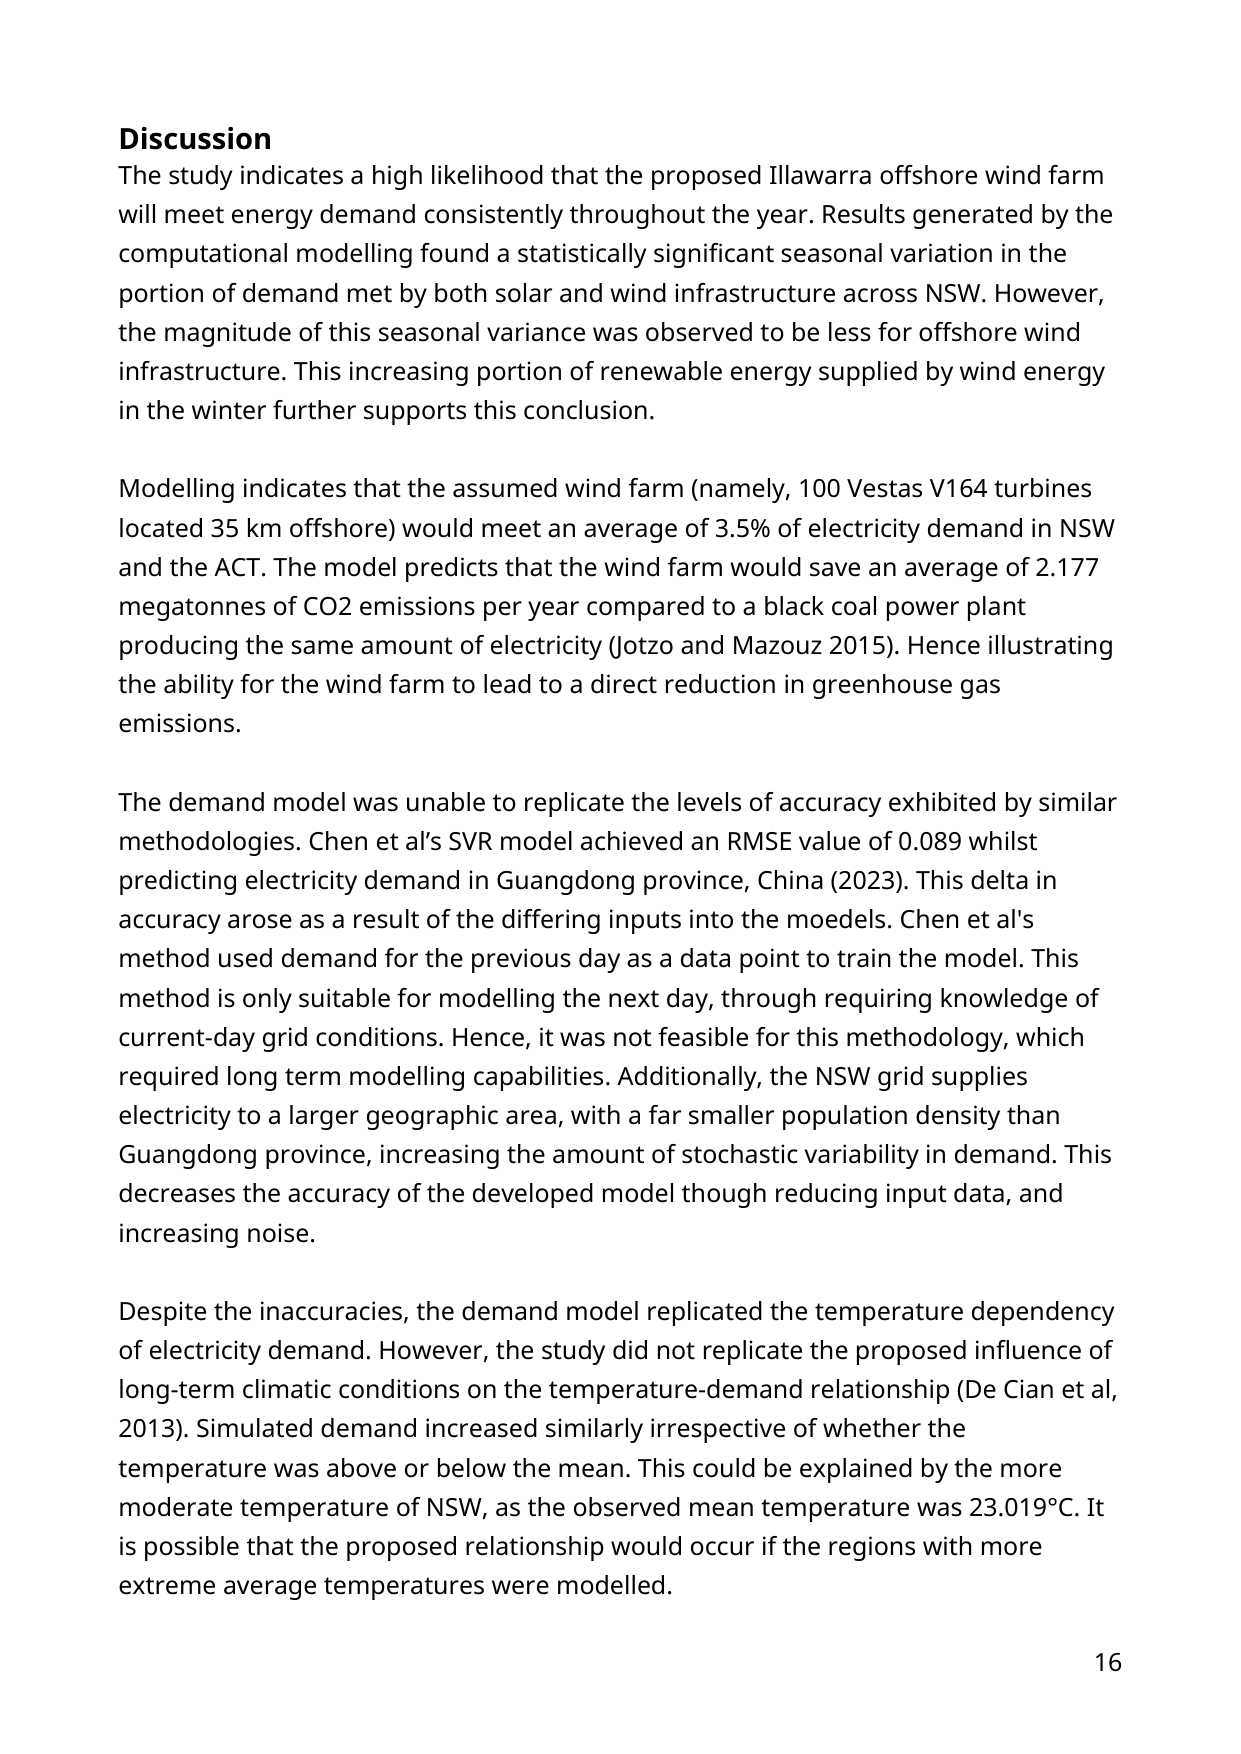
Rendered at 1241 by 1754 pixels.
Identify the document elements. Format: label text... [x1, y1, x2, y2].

text Modelling indicates that the assumed wind farm (namely, 100 Vestas V164 turbines located 35 km offshore) would meet an average of 3.5% of electricity demand in NSW and the ACT. The model predicts that the wind farm would save an average of 2.177 megatonnes of CO2 emissions per year compared to a black coal power plant producing the same amount of electricity (Jotzo and Mazouz 2015). Hence illustrating the ability for the wind farm to lead to a direct reduction in greenhouse gas emissions. [118, 471, 1122, 740]
text Despite the inaccuracies, the demand model replicated the temperature dependency of electricity demand. However, the study did not replicate the proposed influence of long-term climatic conditions on the temperature-demand relationship (De Cian et al, 2013). Simulated demand increased similarly irrespective of whether the temperature was above or below the mean. This could be explained by the more moderate temperature of NSW, as the observed mean temperature was 23.019°C. It is possible that the proposed relationship would occur if the regions with more extreme average temperatures were modelled. [118, 1293, 1122, 1602]
text The demand model was unable to replicate the levels of accuracy exhibited by similar methodologies. Chen et al’s SVR model achieved an RMSE value of 0.089 whilst predicting electricity demand in Guangdong province, China (2023). This delta in accuracy arose as a result of the differing inputs into the moedels. Chen et al's method used demand for the previous day as a data point to train the model. This method is only suitable for modelling the next day, through requiring knowledge of current-day grid conditions. Hence, it was not feasible for this methodology, which required long term modelling capabilities. Additionally, the NSW grid supplies electricity to a larger geographic area, with a far smaller population density than Guangdong province, increasing the amount of stochastic variability in demand. This decreases the accuracy of the developed model though reducing input data, and increasing noise. [118, 784, 1122, 1249]
text The study indicates a high likelihood that the proposed Illawarra offshore wind farm will meet energy demand consistently throughout the year. Results generated by the computational modelling found a statistically significant seasonal variation in the portion of demand met by both solar and wind infrastructure across NSW. However, the magnitude of this seasonal variance was observed to be less for offshore wind infrastructure. This increasing portion of renewable energy supplied by wind energy in the winter further supports this conclusion. [118, 158, 1122, 427]
subtitle Discussion [118, 118, 1122, 158]
